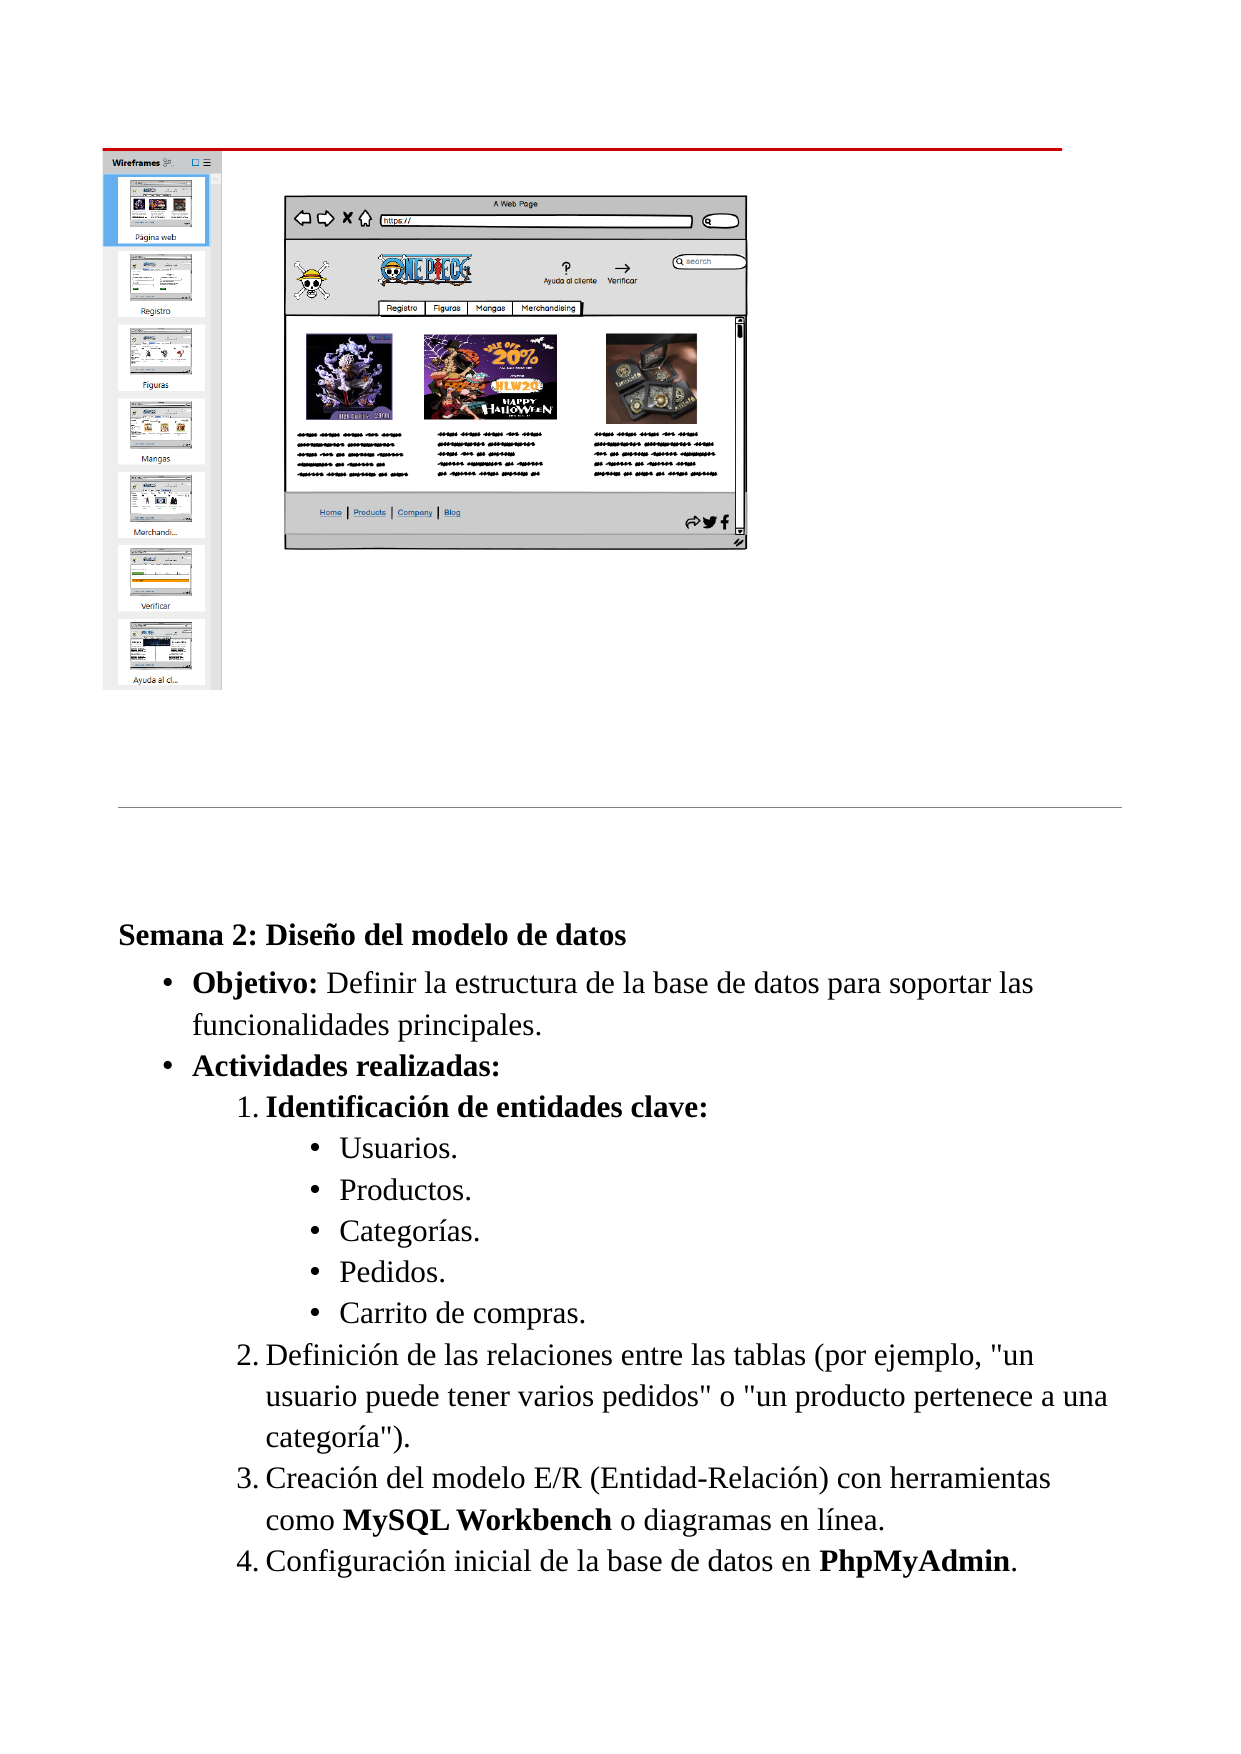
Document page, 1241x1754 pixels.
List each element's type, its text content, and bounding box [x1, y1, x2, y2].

list Productos. [309, 1171, 1122, 1207]
list Definición de las relaciones entre las tablas (por ejemplo, "un usuario puede tener varios pedidos" o "un producto pertenece a una categoría"). [236, 1336, 1122, 1454]
list Categorías. [309, 1212, 1122, 1248]
list Identificación de entidades clave: [236, 1088, 1122, 1124]
list Creación del modelo E/R (Entidad-Relación) con herramientas como MySQL Workbench o diagramas en línea. [236, 1459, 1122, 1537]
list Actividades realizadas: [162, 1047, 1122, 1083]
list Objetivo: Definir la estructura de la base de datos para soportar las funcionalidades principales. [162, 964, 1122, 1042]
list Pedidos. [309, 1253, 1122, 1289]
subtitle Semana 2: Diseño del modelo de datos [118, 916, 1122, 952]
picture [102, 148, 1063, 690]
list Usuarios. [309, 1129, 1122, 1165]
list Carrito de compras. [309, 1294, 1122, 1330]
list Configuración inicial de la base de datos en PhpMyAdmin. [236, 1542, 1122, 1578]
